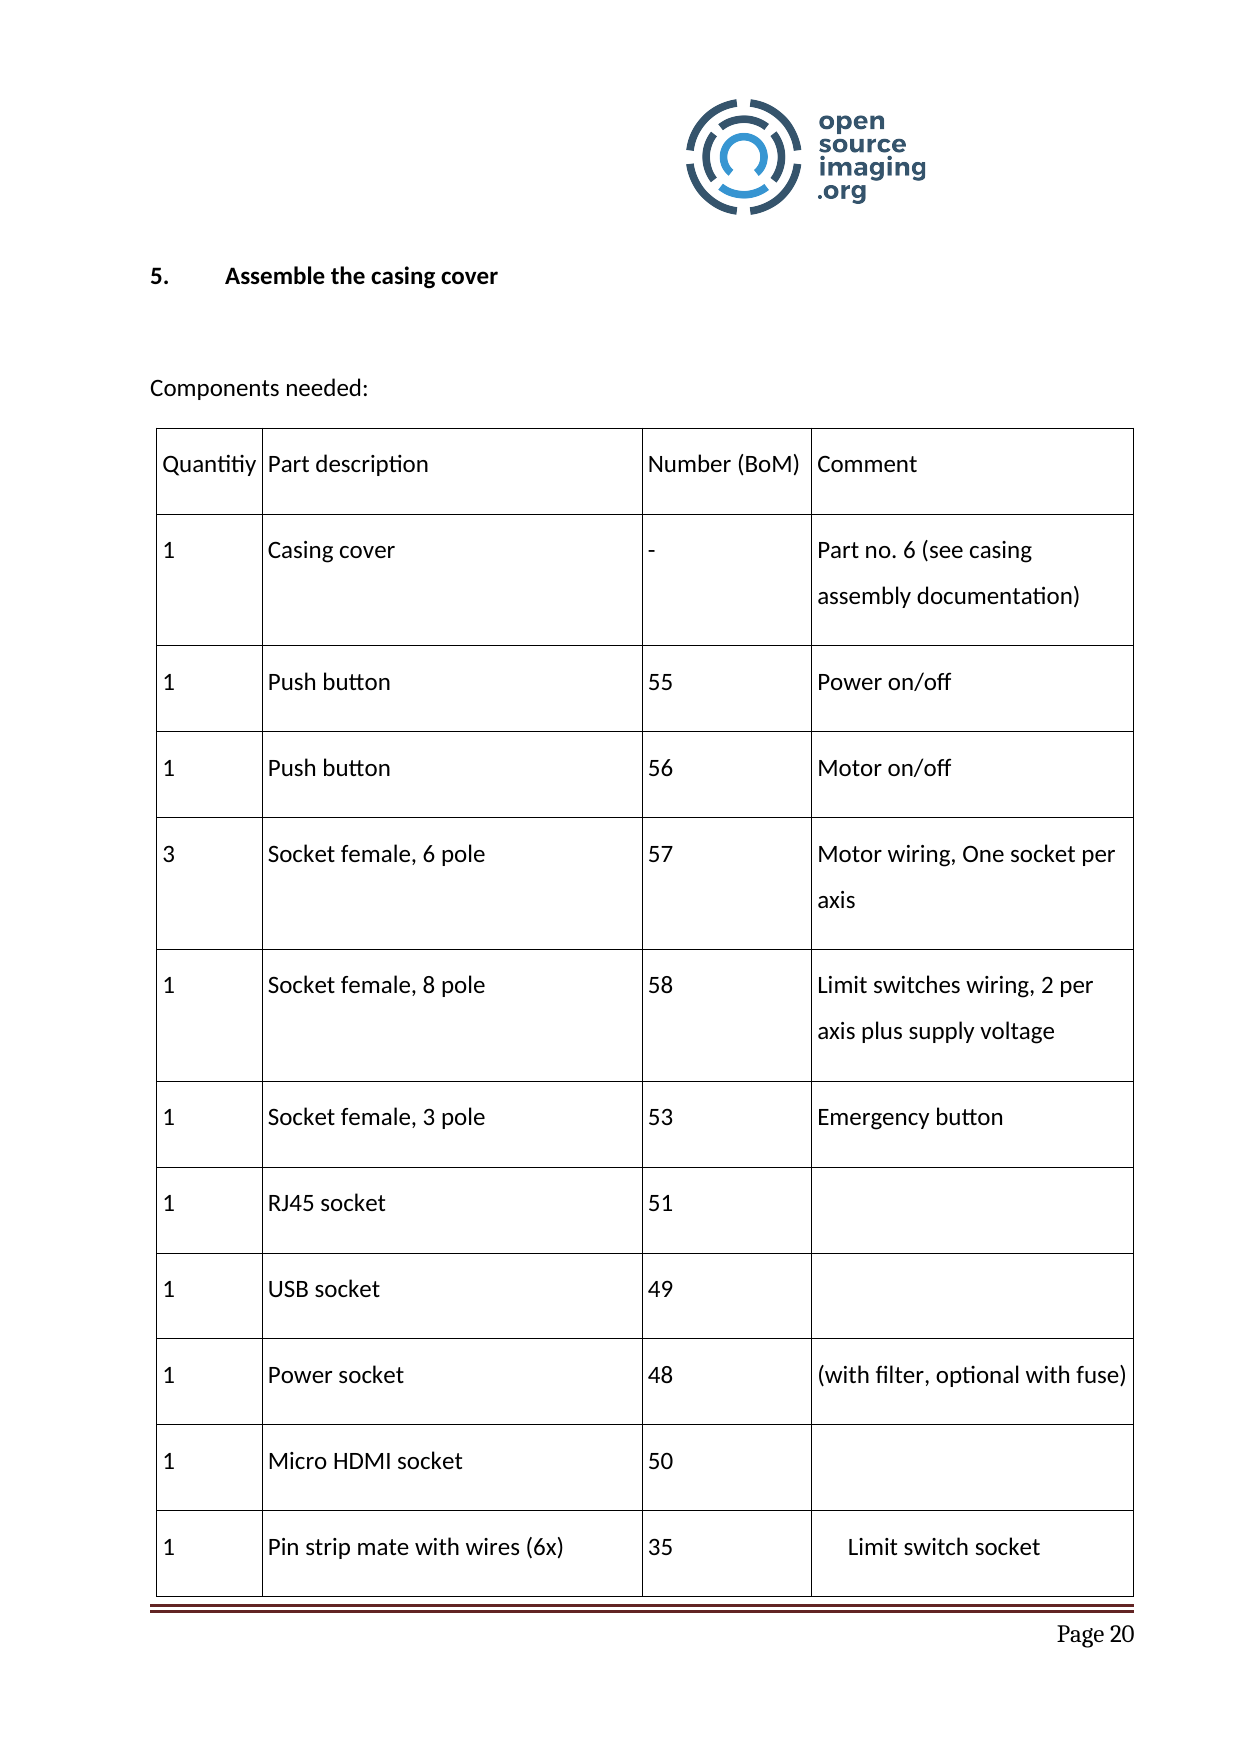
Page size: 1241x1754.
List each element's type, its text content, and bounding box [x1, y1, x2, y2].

table_cell Pin strip mate with wires (6x) [263, 1511, 642, 1596]
table_cell 1 [157, 1425, 262, 1510]
table_header Number (BoM) [643, 429, 811, 514]
table_cell 1 [157, 1511, 262, 1596]
table_cell [812, 1168, 1133, 1252]
table_cell Micro HDMI socket [263, 1425, 642, 1510]
table_cell 53 [643, 1082, 811, 1166]
table_cell 49 [643, 1254, 811, 1338]
table_cell [812, 1254, 1133, 1338]
table_cell Emergency button [812, 1082, 1133, 1166]
table_cell Socket female, 6 pole [263, 818, 642, 949]
table_cell [812, 1425, 1133, 1510]
table_cell Push button [263, 646, 642, 731]
table_cell 48 [643, 1339, 811, 1424]
table_cell 56 [643, 732, 811, 817]
table_cell 1 [157, 1254, 262, 1338]
table_cell Power socket [263, 1339, 642, 1424]
table_cell Limit switch socket [812, 1511, 1133, 1596]
table_cell Motor on/off [812, 732, 1133, 817]
table_cell Power on/off [812, 646, 1133, 731]
table_cell 1 [157, 646, 262, 731]
table_cell 1 [157, 515, 262, 645]
table_header Comment [812, 429, 1133, 514]
table_cell RJ45 socket [263, 1168, 642, 1252]
table_cell 1 [157, 950, 262, 1081]
list Assemble the casing cover [150, 260, 1134, 291]
table_cell Push button [263, 732, 642, 817]
table_cell - [643, 515, 811, 645]
table_cell 55 [643, 646, 811, 731]
table_header Quantitiy [157, 429, 262, 514]
table_cell 3 [157, 818, 262, 949]
table_cell 58 [643, 950, 811, 1081]
table_cell 35 [643, 1511, 811, 1596]
table_cell Motor wiring, One socket per axis [812, 818, 1133, 949]
table_cell 57 [643, 818, 811, 949]
table_cell (with filter, optional with fuse) [812, 1339, 1133, 1424]
table_cell Casing cover [263, 515, 642, 645]
table_cell 51 [643, 1168, 811, 1252]
table_cell 1 [157, 1339, 262, 1424]
table_cell Socket female, 8 pole [263, 950, 642, 1081]
table_cell Socket female, 3 pole [263, 1082, 642, 1166]
table_header Part description [263, 429, 642, 514]
list Components needed: [150, 372, 1134, 402]
table_cell Part no. 6 (see casing assembly documentation) [812, 515, 1133, 645]
table_cell 1 [157, 732, 262, 817]
table_cell USB socket [263, 1254, 642, 1338]
table_cell 50 [643, 1425, 811, 1510]
table_cell Limit switches wiring, 2 per axis plus supply voltage [812, 950, 1133, 1081]
table_cell 1 [157, 1168, 262, 1252]
table_cell 1 [157, 1082, 262, 1166]
